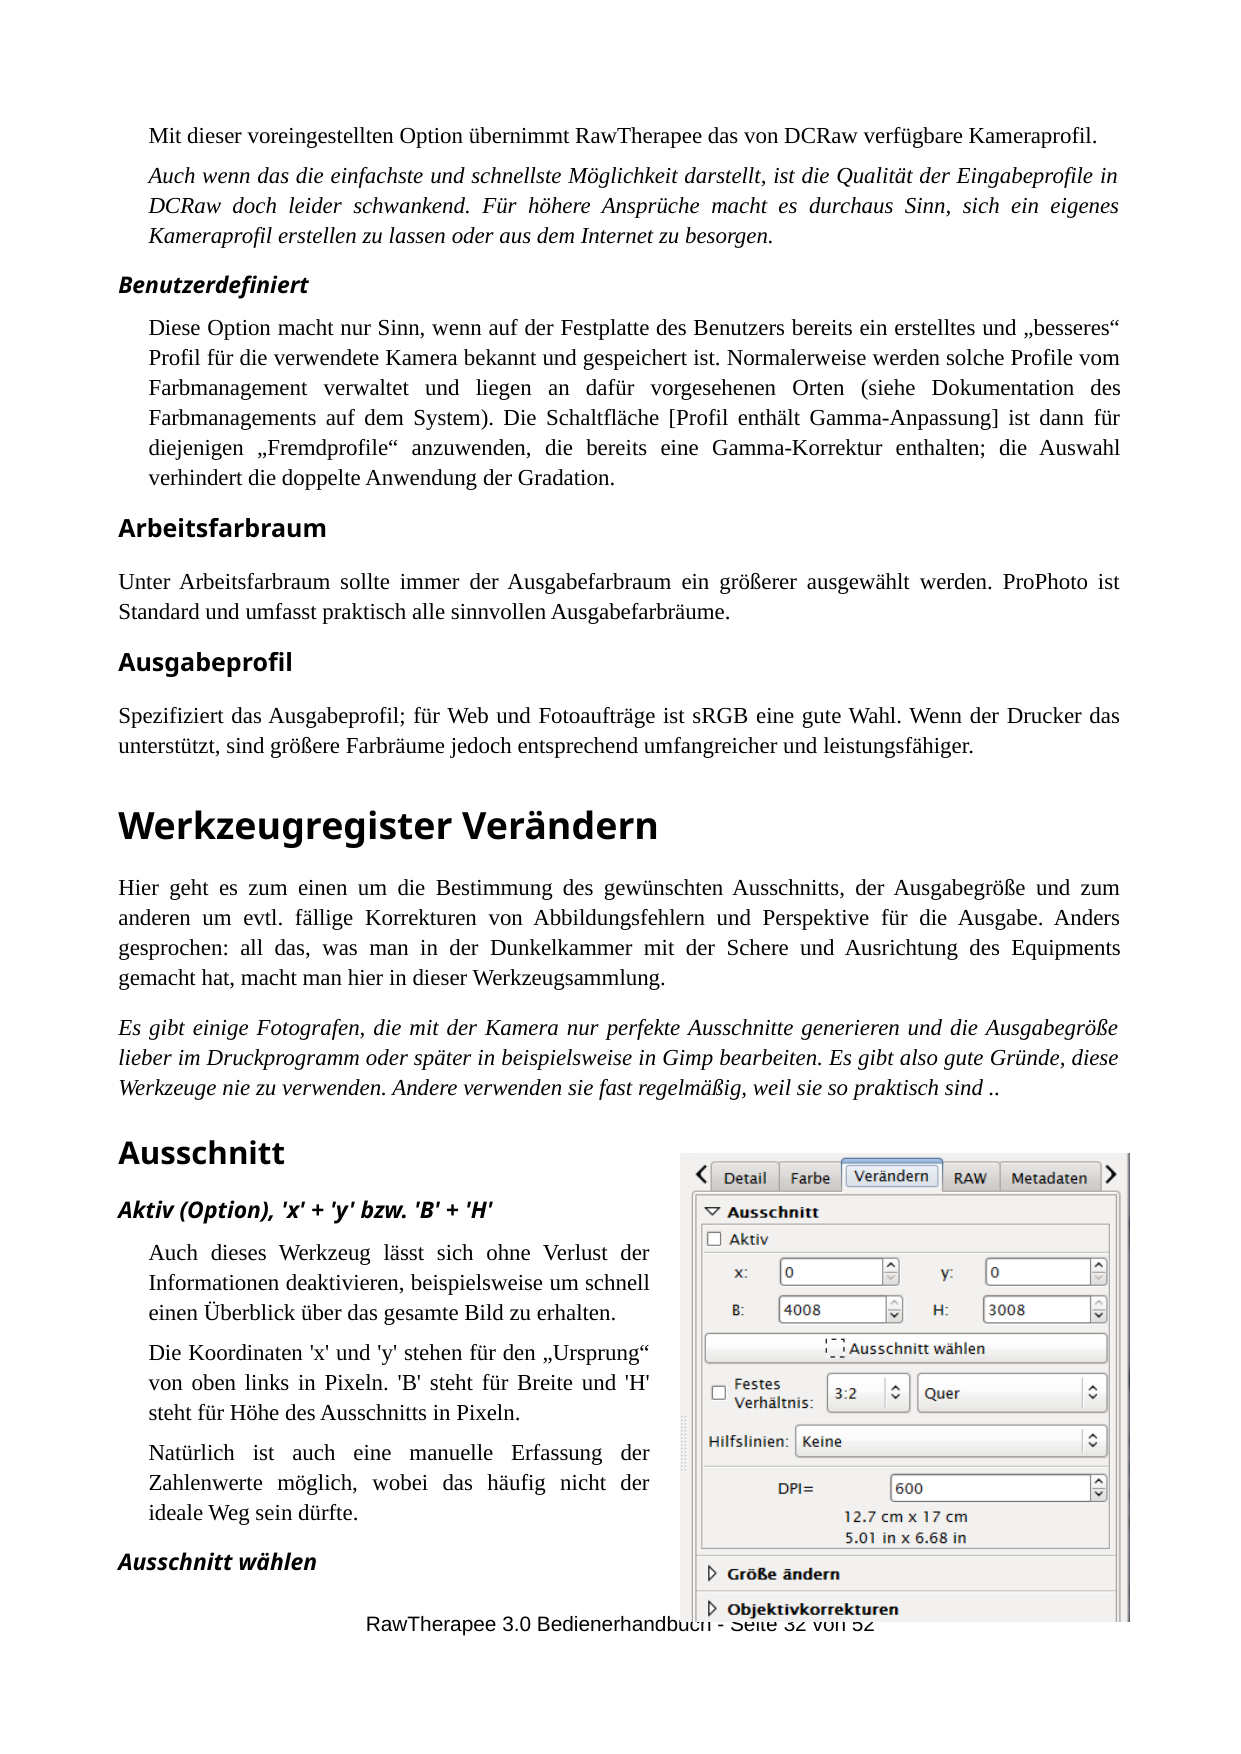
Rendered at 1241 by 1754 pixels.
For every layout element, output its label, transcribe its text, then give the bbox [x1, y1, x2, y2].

subtitle Ausschnitt wählen [118, 1546, 679, 1577]
text Unter Arbeitsfarbraum sollte immer der Ausgabefarbraum ein größerer ausgewählt werden. ProPhoto ist Standard und umfasst praktisch alle sinnvollen Ausgabefarbräume. [118, 564, 1122, 625]
subtitle Arbeitsfarbraum [118, 510, 1122, 544]
subtitle Aktiv (Option), 'x' + 'y' bzw. 'B' + 'H' [118, 1193, 679, 1225]
text Auch dieses Werkzeug lässt sich ohne Verlust der Informationen deaktivieren, beispielsweise um schnell einen Überblick über das gesamte Bild zu erhalten. [148, 1235, 679, 1325]
text Die Koordinaten 'x' und 'y' stehen für den „Ursprung“ von oben links in Pixeln. 'B' steht für Breite und 'H' steht für Höhe des Ausschnitts in Pixeln. [148, 1335, 679, 1425]
text Spezifiziert das Ausgabeprofil; für Web und Fotoaufträge ist sRGB eine gute Wahl. Wenn der Drucker das unterstützt, sind größere Farbräume jedoch entsprechend umfangreicher und leistungsfähiger. [118, 699, 1122, 759]
subtitle Benutzerdefiniert [118, 268, 1122, 300]
picture [679, 1153, 1130, 1622]
subtitle Ausschnitt [118, 1131, 1122, 1173]
subtitle Werkzeugregister Verändern [118, 799, 1122, 850]
text Es gibt einige Fotografen, die mit der Kamera nur perfekte Ausschnitte generieren und die Ausgabegröße lieber im Druckprogramm oder später in beispielsweise in Gimp bearbeiten. Es gibt also gute Gründe, diese Werkzeuge nie zu verwenden. Andere verwenden sie fast regelmäßig, weil sie so praktisch sind .. [118, 1011, 1122, 1101]
text Hier geht es zum einen um die Bestimmung des gewünschten Ausschnitts, der Ausgabegröße und zum anderen um evtl. fällige Korrekturen von Abbildungsfehlern und Perspektive für die Ausgabe. Anders gesprochen: all das, was man in der Dunkelkammer mit der Schere und Ausrichtung des Equipments gemacht hat, macht man hier in dieser Werkzeugsammlung. [118, 870, 1122, 991]
text Natürlich ist auch eine manuelle Erfassung der Zahlenwerte möglich, wobei das häufig nicht der ideale Weg sein dürfte. [148, 1435, 679, 1526]
text Auch wenn das die einfachste und schnellste Möglichkeit darstellt, ist die Qualität der Eingabeprofile in DCRaw doch leider schwankend. Für höhere Ansprüche macht es durchaus Sinn, sich ein eigenes Kameraprofil erstellen zu lassen oder aus dem Internet zu besorgen. [148, 158, 1122, 248]
subtitle Ausgabeprofil [118, 645, 1122, 679]
text Diese Option macht nur Sinn, wenn auf der Festplatte des Benutzers bereits ein erstelltes und „besseres“ Profil für die verwendete Kamera bekannt und gespeichert ist. Normalerweise werden solche Profile vom Farbmanagement verwaltet und liegen an dafür vorgesehenen Orten (siehe Dokumentation des Farbmanagements auf dem System). Die Schaltfläche [Profil enthält Gamma-Anpassung] ist dann für diejenigen „Fremdprofile“ anzuwenden, die bereits eine Gamma-Korrektur enthalten; die Auswahl verhindert die doppelte Anwendung der Gradation. [148, 310, 1122, 490]
text Mit dieser voreingestellten Option übernimmt RawTherapee das von DCRaw verfügbare Kameraprofil. [148, 118, 1122, 148]
